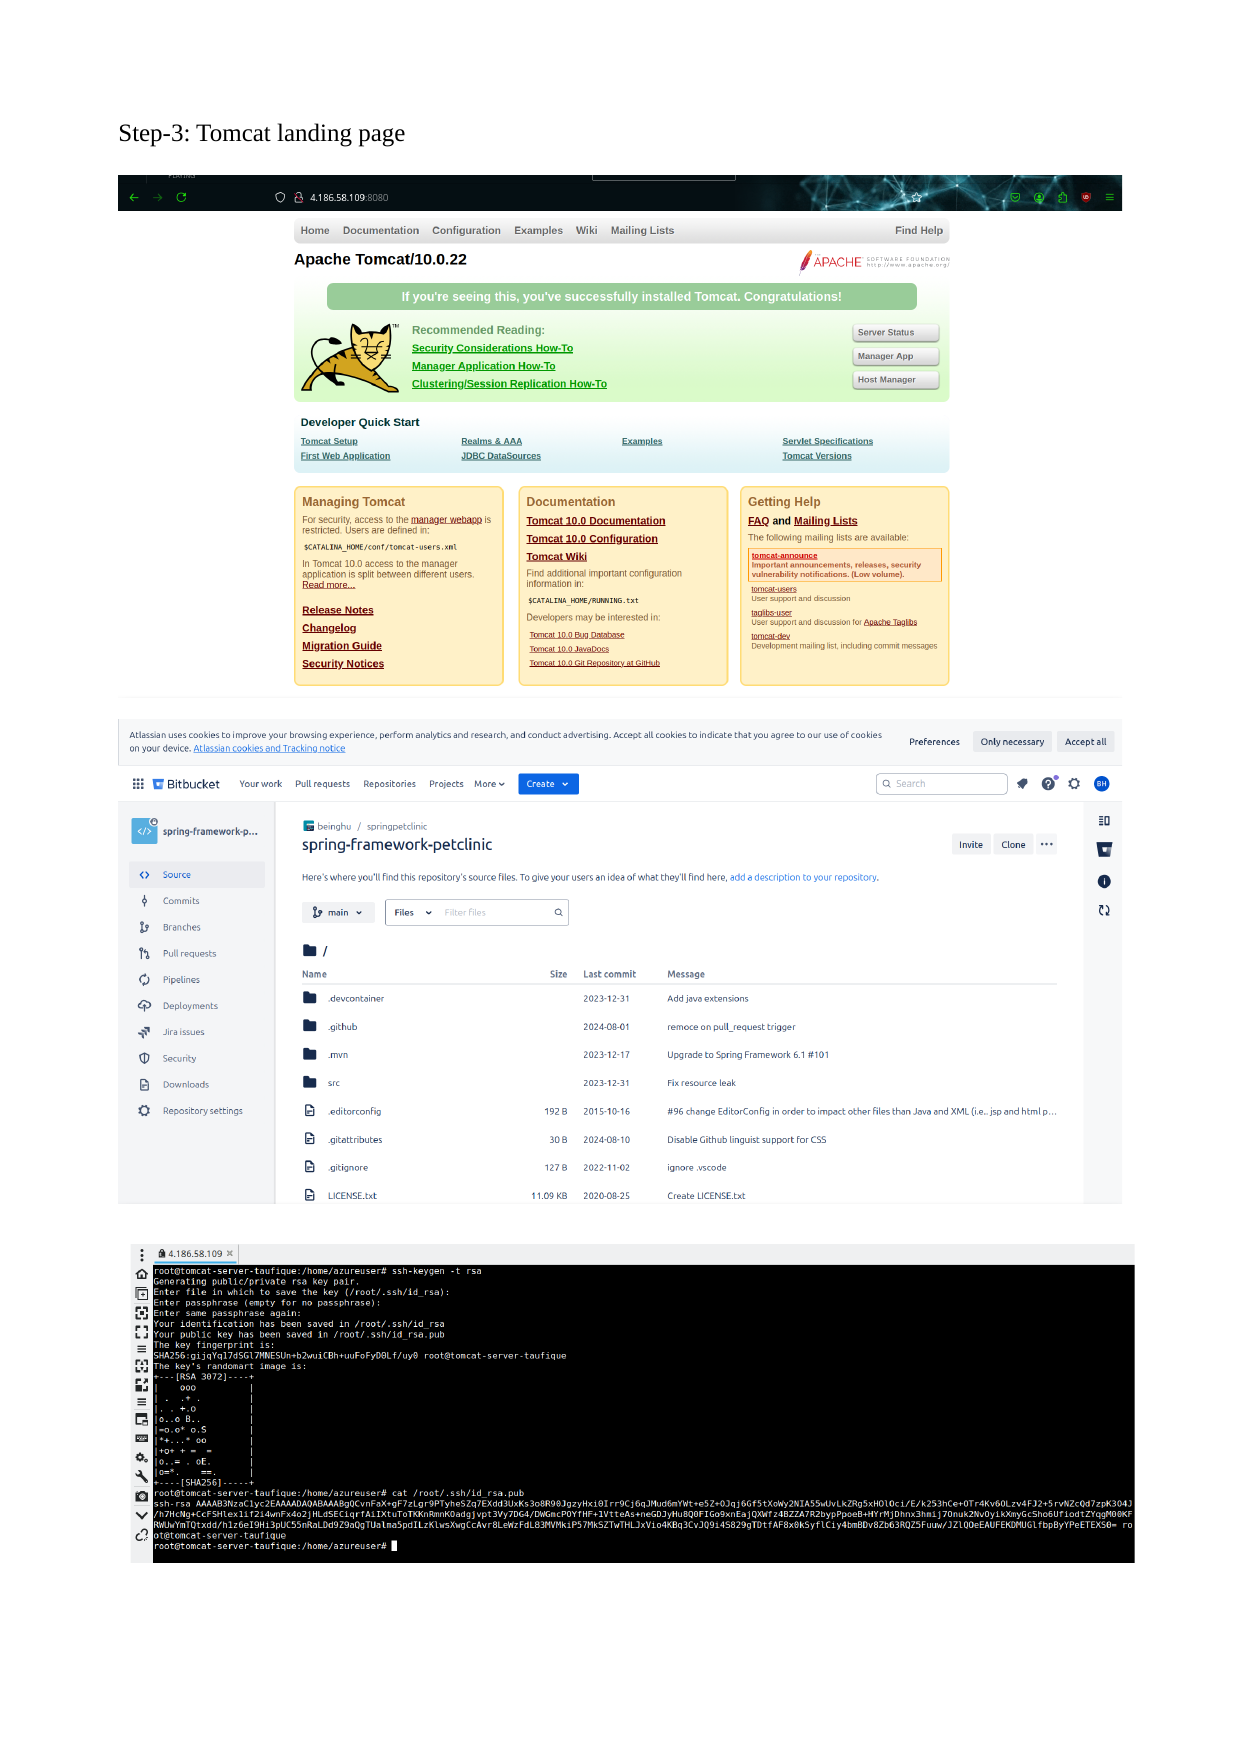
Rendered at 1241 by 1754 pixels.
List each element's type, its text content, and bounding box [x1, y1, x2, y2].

picture [130, 1244, 1135, 1563]
text Step-3: Tomcat landing page [118, 118, 1122, 147]
picture [118, 175, 1123, 698]
picture [118, 719, 1123, 1204]
